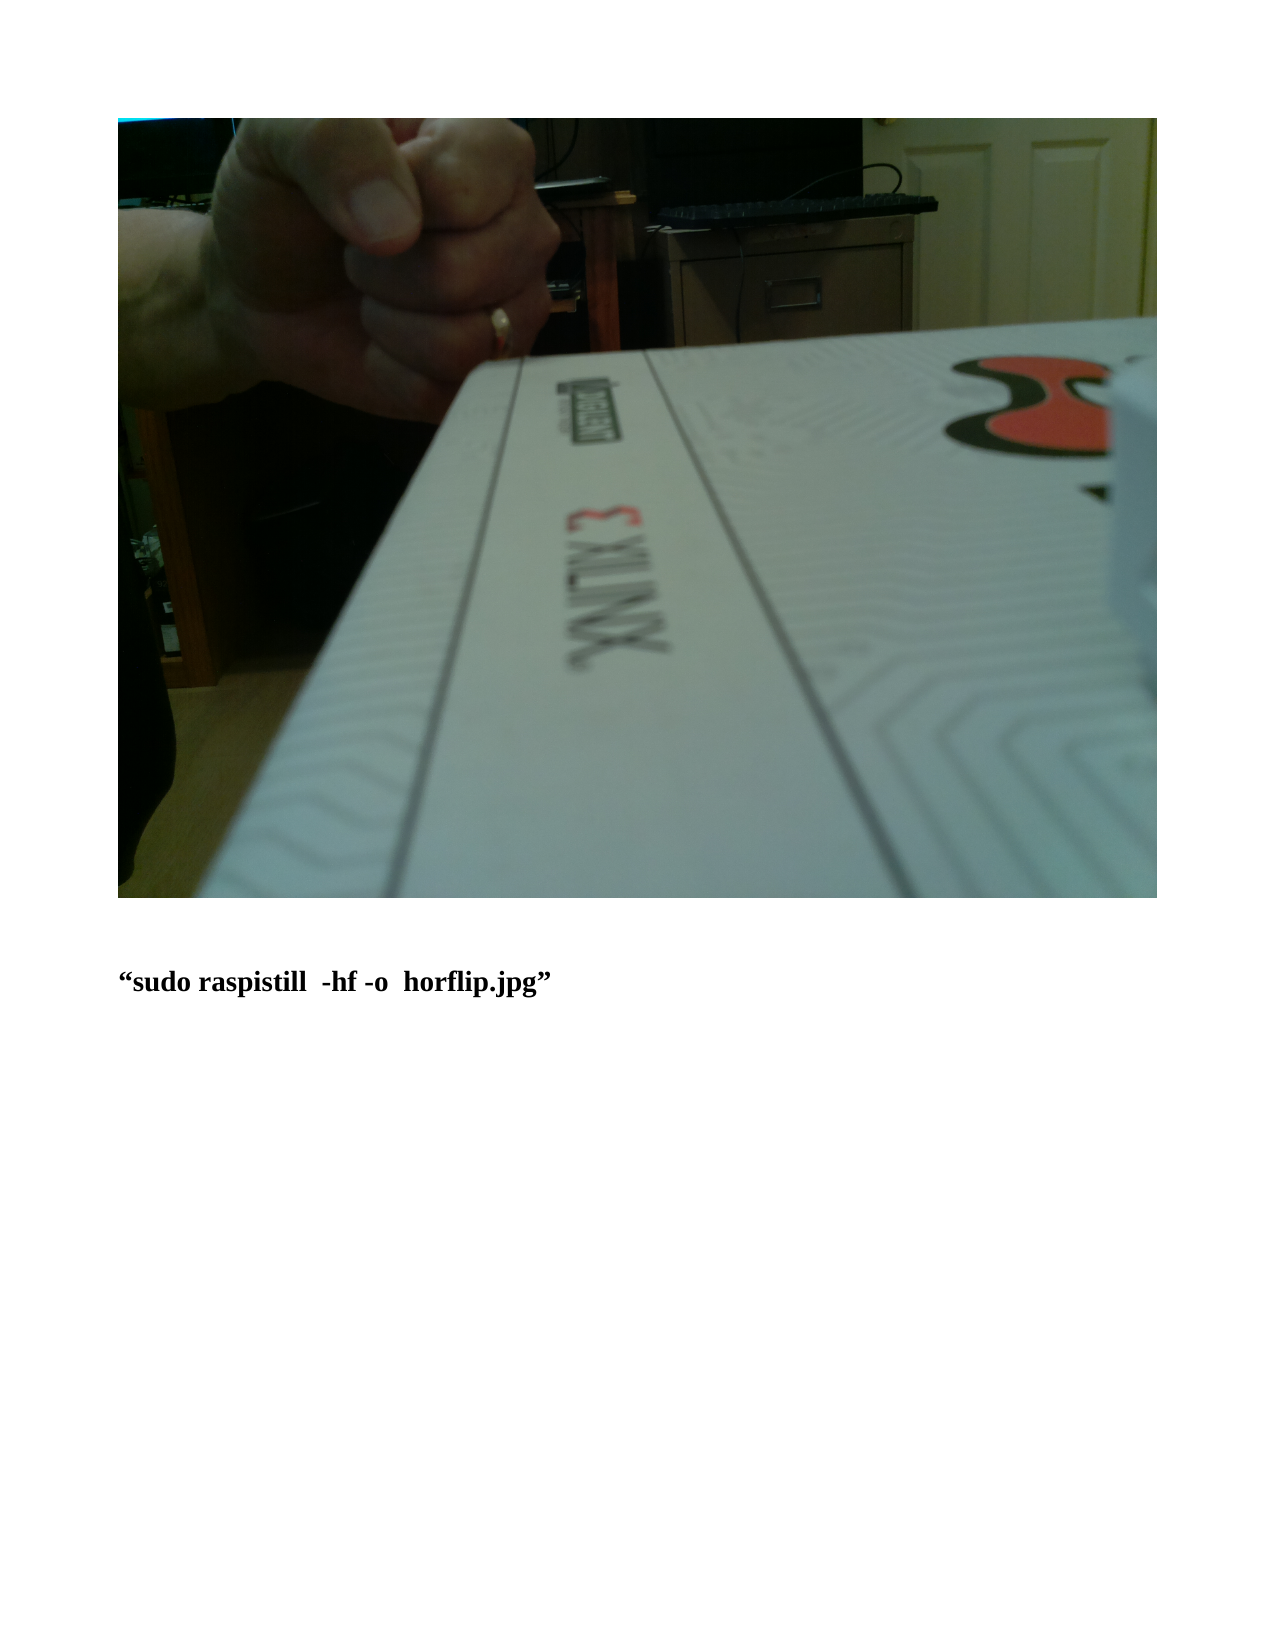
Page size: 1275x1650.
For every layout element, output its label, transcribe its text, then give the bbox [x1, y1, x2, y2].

picture [118, 118, 1157, 898]
text “sudo raspistill -hf -o horflip.jpg” [118, 964, 1157, 998]
